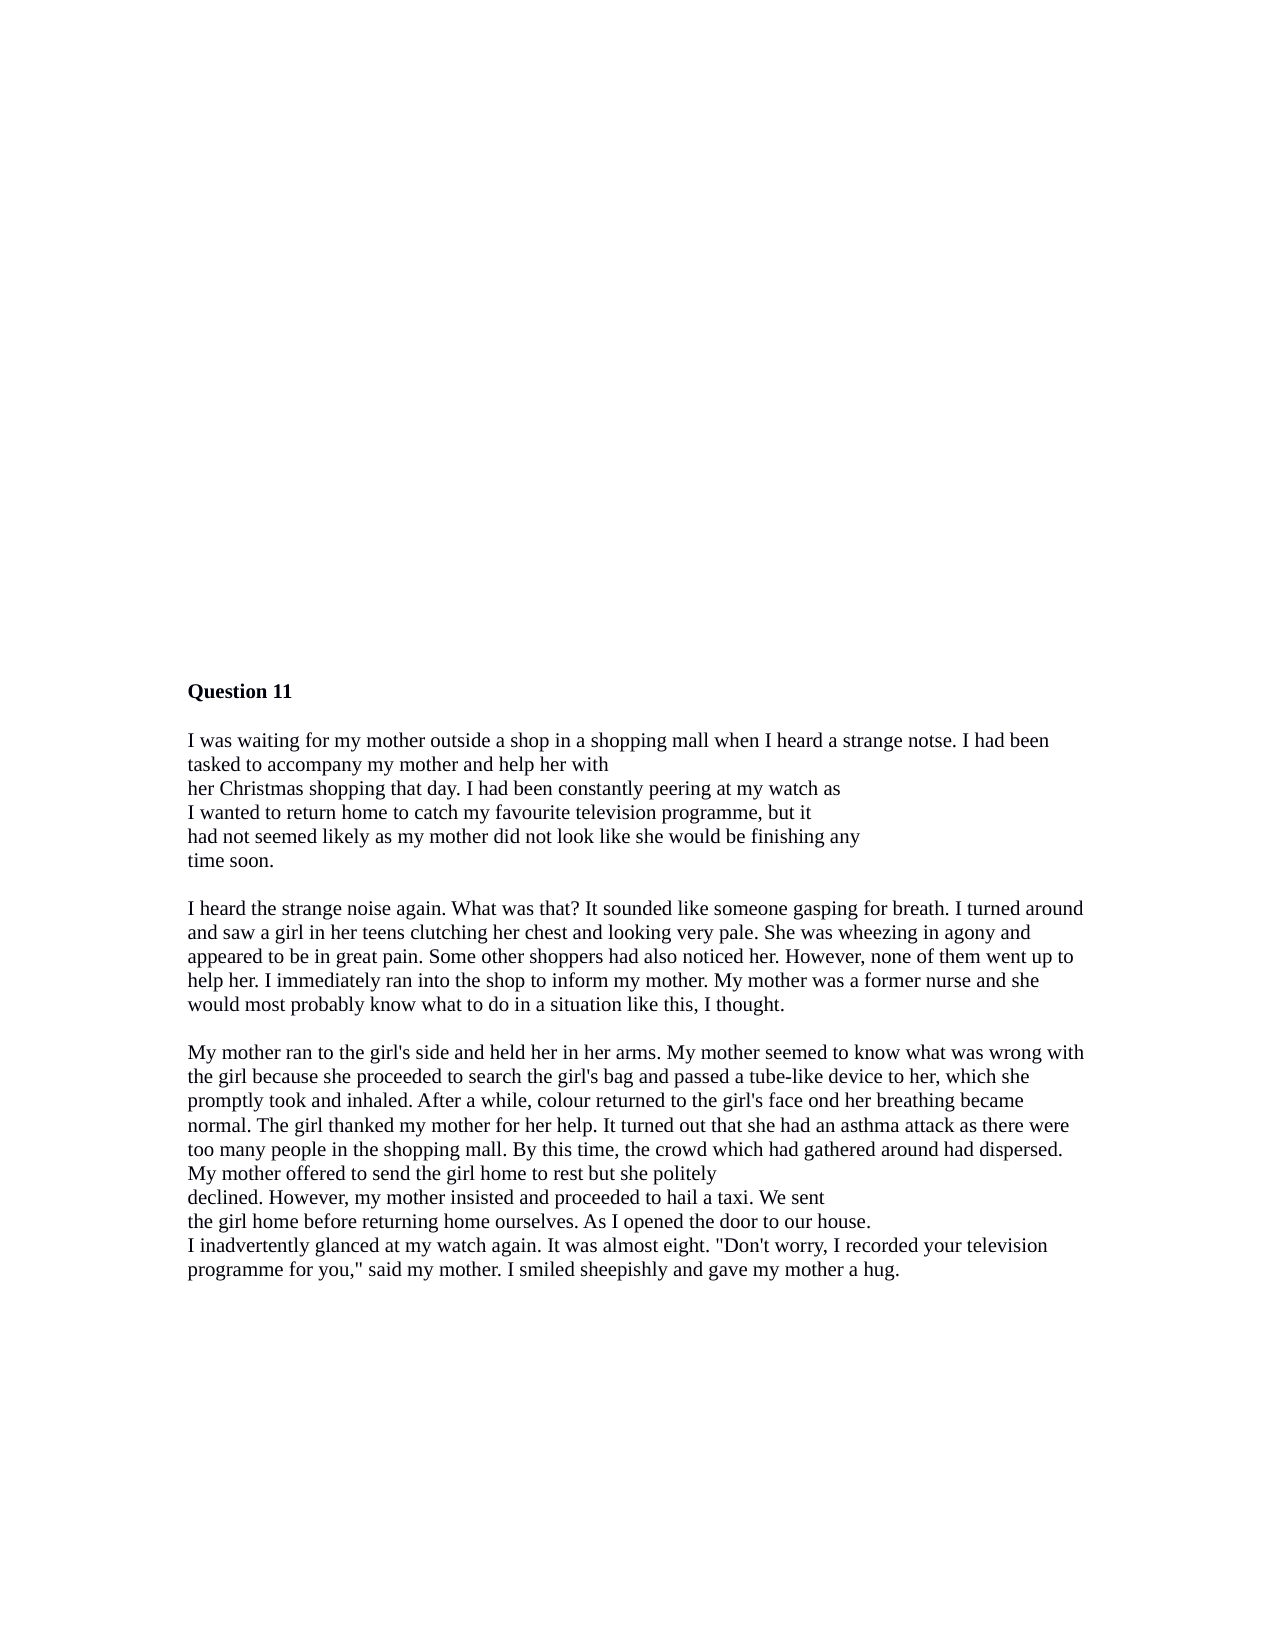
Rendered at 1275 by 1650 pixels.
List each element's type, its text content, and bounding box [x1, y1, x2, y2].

text I inadvertently glanced at my watch again. It was almost eight. "Don't worry, I recorded your television programme for you," said my mother. I smiled sheepishly and gave my mother a hug. [187, 1233, 1087, 1281]
text time soon. [187, 848, 1087, 872]
text had not seemed likely as my mother did not look like she would be finishing any [187, 824, 1087, 848]
text her Christmas shopping that day. I had been constantly peering at my watch as [187, 776, 1087, 800]
text declined. However, my mother insisted and proceeded to hail a taxi. We sent [187, 1185, 1087, 1209]
text the girl home before returning home ourselves. As I opened the door to our house. [187, 1209, 1087, 1233]
text My mother ran to the girl's side and held her in her arms. My mother seemed to know what was wrong with the girl because she proceeded to search the girl's bag and passed a tube-like device to her, which she promptly took and inhaled. After a while, colour returned to the girl's face ond her breathing became normal. The girl thanked my mother for her help. It turned out that she had an asthma attack as there were too many people in the shopping mall. By this time, the crowd which had gathered around had dispersed. My mother offered to send the girl home to rest but she politely [187, 1040, 1087, 1185]
text I was waiting for my mother outside a shop in a shopping mall when I heard a strange notse. I had been tasked to accompany my mother and help her with [187, 727, 1087, 776]
text Question 11 [187, 679, 1087, 703]
text I heard the strange noise again. What was that? It sounded like someone gasping for breath. I turned around and saw a girl in her teens clutching her chest and looking very pale. She was wheezing in agony and appeared to be in great pain. Some other shoppers had also noticed her. However, none of them went up to help her. I immediately ran into the shop to inform my mother. My mother was a former nurse and she would most probably know what to do in a situation like this, I thought. [187, 896, 1087, 1016]
text I wanted to return home to catch my favourite television programme, but it [187, 800, 1087, 824]
